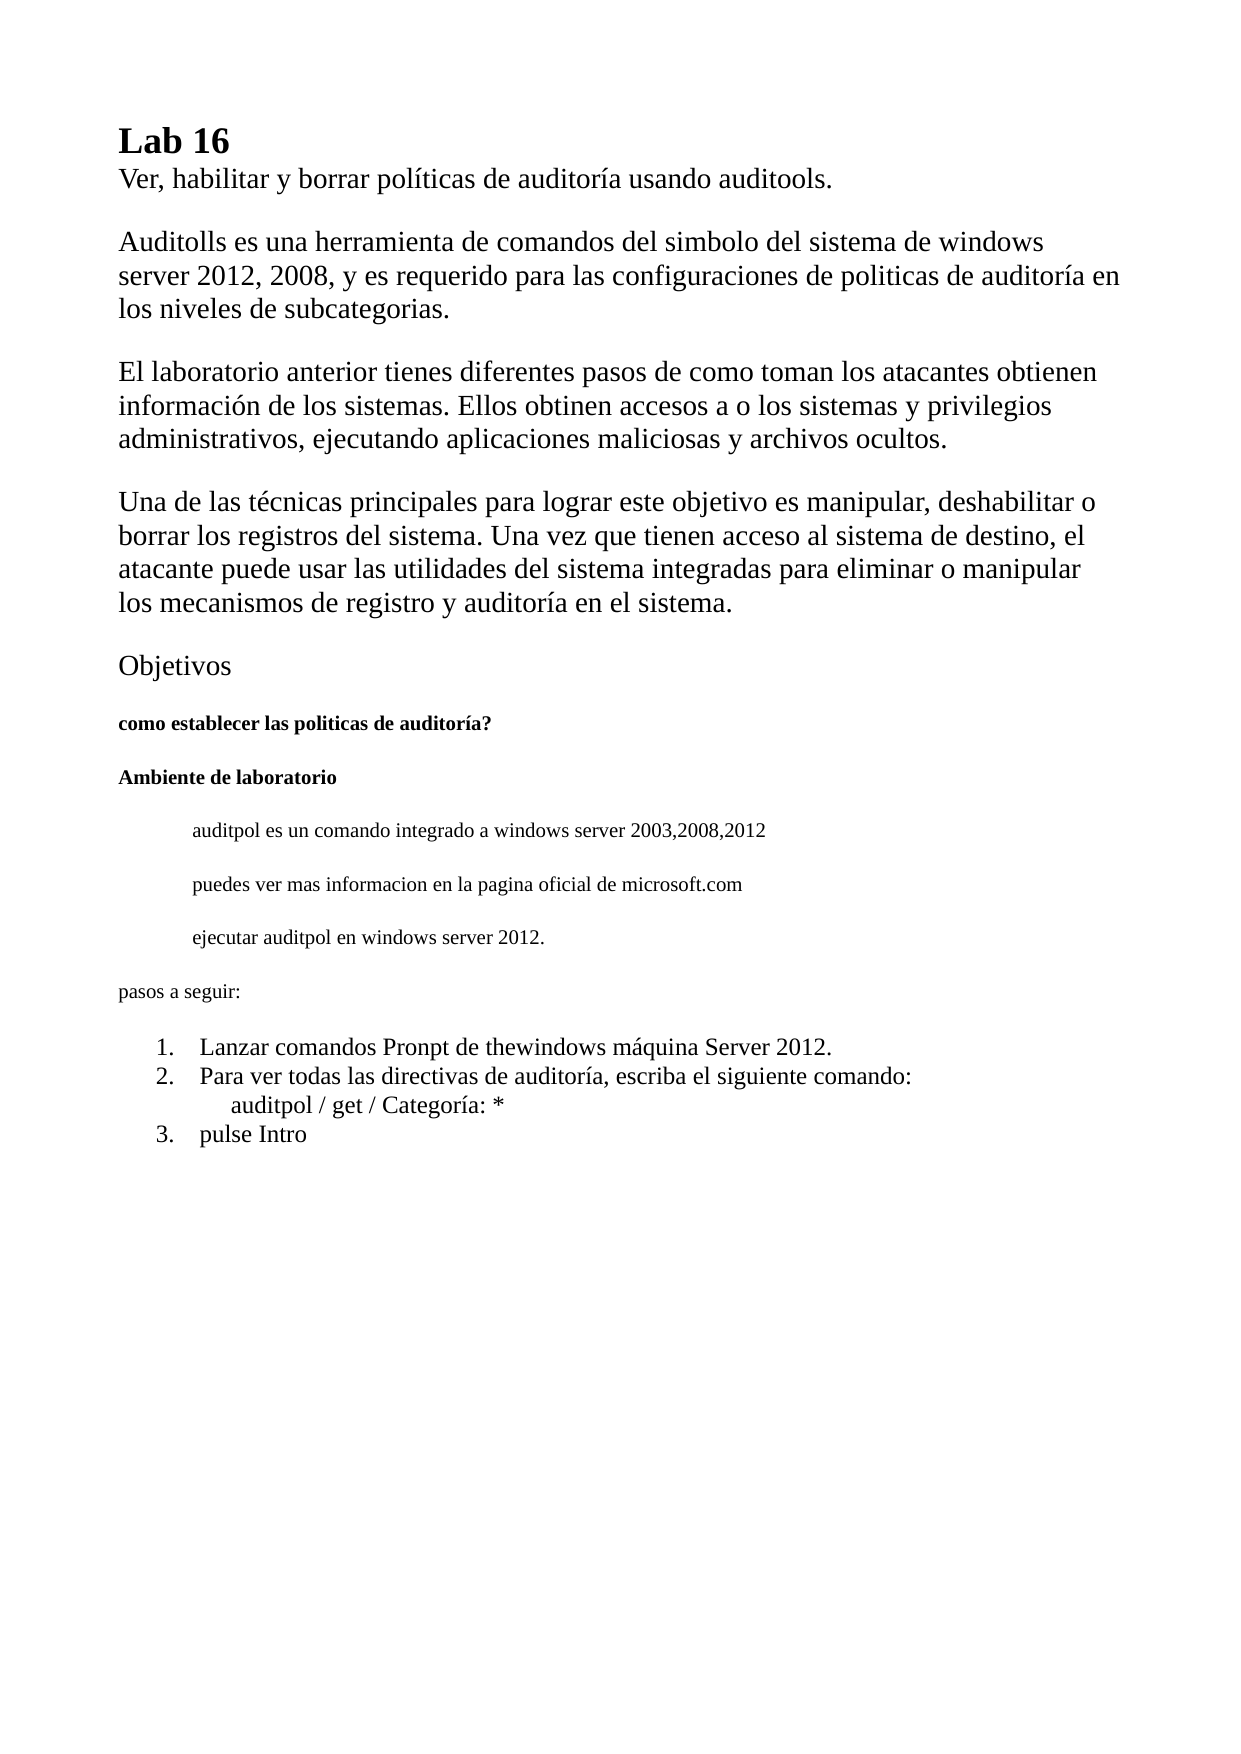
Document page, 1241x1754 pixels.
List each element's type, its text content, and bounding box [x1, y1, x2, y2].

list Lanzar comandos Pronpt de thewindows máquina Server 2012. [156, 1032, 1122, 1061]
text pasos a seguir: [118, 979, 1122, 1003]
text Una de las técnicas principales para lograr este objetivo es manipular, deshabilitar o borrar los registros del sistema. Una vez que tienen acceso al sistema de destino, el atacante puede usar las utilidades del sistema integradas para eliminar o manipular los mecanismos de registro y auditoría en el sistema. [118, 484, 1122, 619]
text auditpol es un comando integrado a windows server 2003,2008,2012 [118, 818, 1122, 842]
text El laboratorio anterior tienes diferentes pasos de como toman los atacantes obtienen información de los sistemas. Ellos obtinen accesos a o los sistemas y privilegios administrativos, ejecutando aplicaciones maliciosas y archivos ocultos. [118, 354, 1122, 455]
text Ambiente de laboratorio [118, 765, 1122, 789]
list pulse Intro [156, 1119, 1122, 1147]
text Auditolls es una herramienta de comandos del simbolo del sistema de windows server 2012, 2008, y es requerido para las configuraciones de politicas de auditoría en los niveles de subcategorias. [118, 224, 1122, 325]
list auditpol / get / Categoría: * [193, 1090, 1122, 1119]
text Ver, habilitar y borrar políticas de auditoría usando auditools. [118, 161, 1122, 195]
text Objetivos [118, 648, 1122, 682]
text Lab 16 [118, 118, 1122, 161]
list Para ver todas las directivas de auditoría, escriba el siguiente comando: [156, 1061, 1122, 1090]
text ejecutar auditpol en windows server 2012. [118, 925, 1122, 949]
text como establecer las politicas de auditoría? [118, 711, 1122, 735]
text puedes ver mas informacion en la pagina oficial de microsoft.com [118, 872, 1122, 896]
